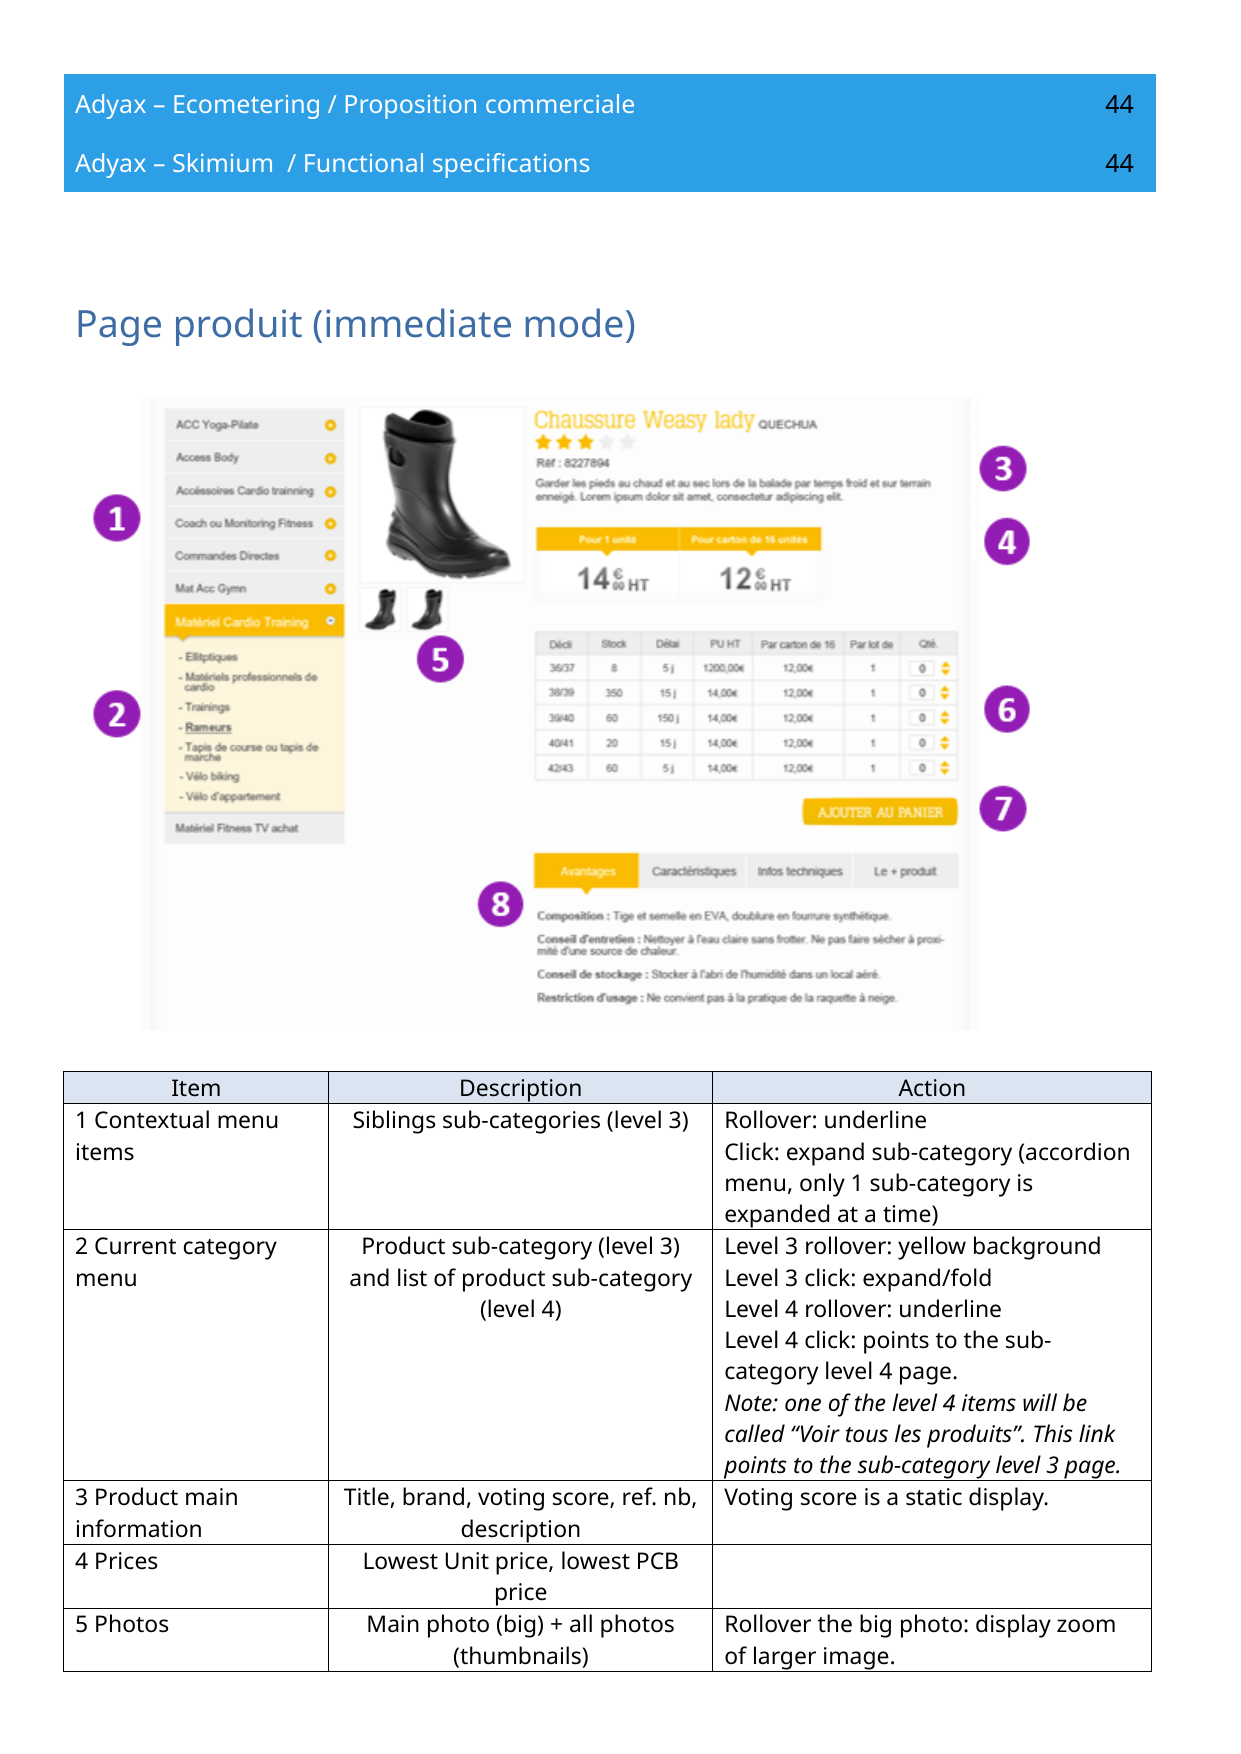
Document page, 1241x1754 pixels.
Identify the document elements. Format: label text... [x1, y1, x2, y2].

table_cell Level 3 rollover: yellow background Level 3 click: expand/fold Level 4 rollover: underline Level 4 click: points to the sub-category level 4 page. Note: one of the level 4 items will be called “Voir tous les produits”. This link points to the sub-category level 3 page. [713, 1230, 1151, 1480]
table_cell 3 Product main information [64, 1481, 328, 1544]
table_cell Voting score is a static display. [713, 1481, 1151, 1544]
table_cell Product sub-category (level 3) and list of product sub-category (level 4) [329, 1230, 712, 1480]
table_cell Title, brand, voting score, ref. nb, description [329, 1481, 712, 1544]
table_cell Rollover the big photo: display zoom of larger image. [713, 1609, 1151, 1671]
table_header Action [713, 1072, 1151, 1103]
picture [75, 386, 1044, 1051]
table_cell Main photo (big) + all photos (thumbnails) [329, 1609, 712, 1671]
table_cell 2 Current category menu [64, 1230, 328, 1480]
table_cell Siblings sub-categories (level 3) [329, 1104, 712, 1229]
subtitle Page produit (immediate mode) [75, 297, 1165, 348]
table_cell Rollover: underline Click: expand sub-category (accordion menu, only 1 sub-category is expanded at a time) [713, 1104, 1151, 1229]
table_header Item [64, 1072, 328, 1103]
table_cell 4 Prices [64, 1545, 328, 1607]
table_header Description [329, 1072, 712, 1103]
table_cell 5 Photos [64, 1609, 328, 1671]
table_cell [713, 1545, 1151, 1607]
table_cell 1 Contextual menu items [64, 1104, 328, 1229]
table_cell Lowest Unit price, lowest PCB price [329, 1545, 712, 1607]
